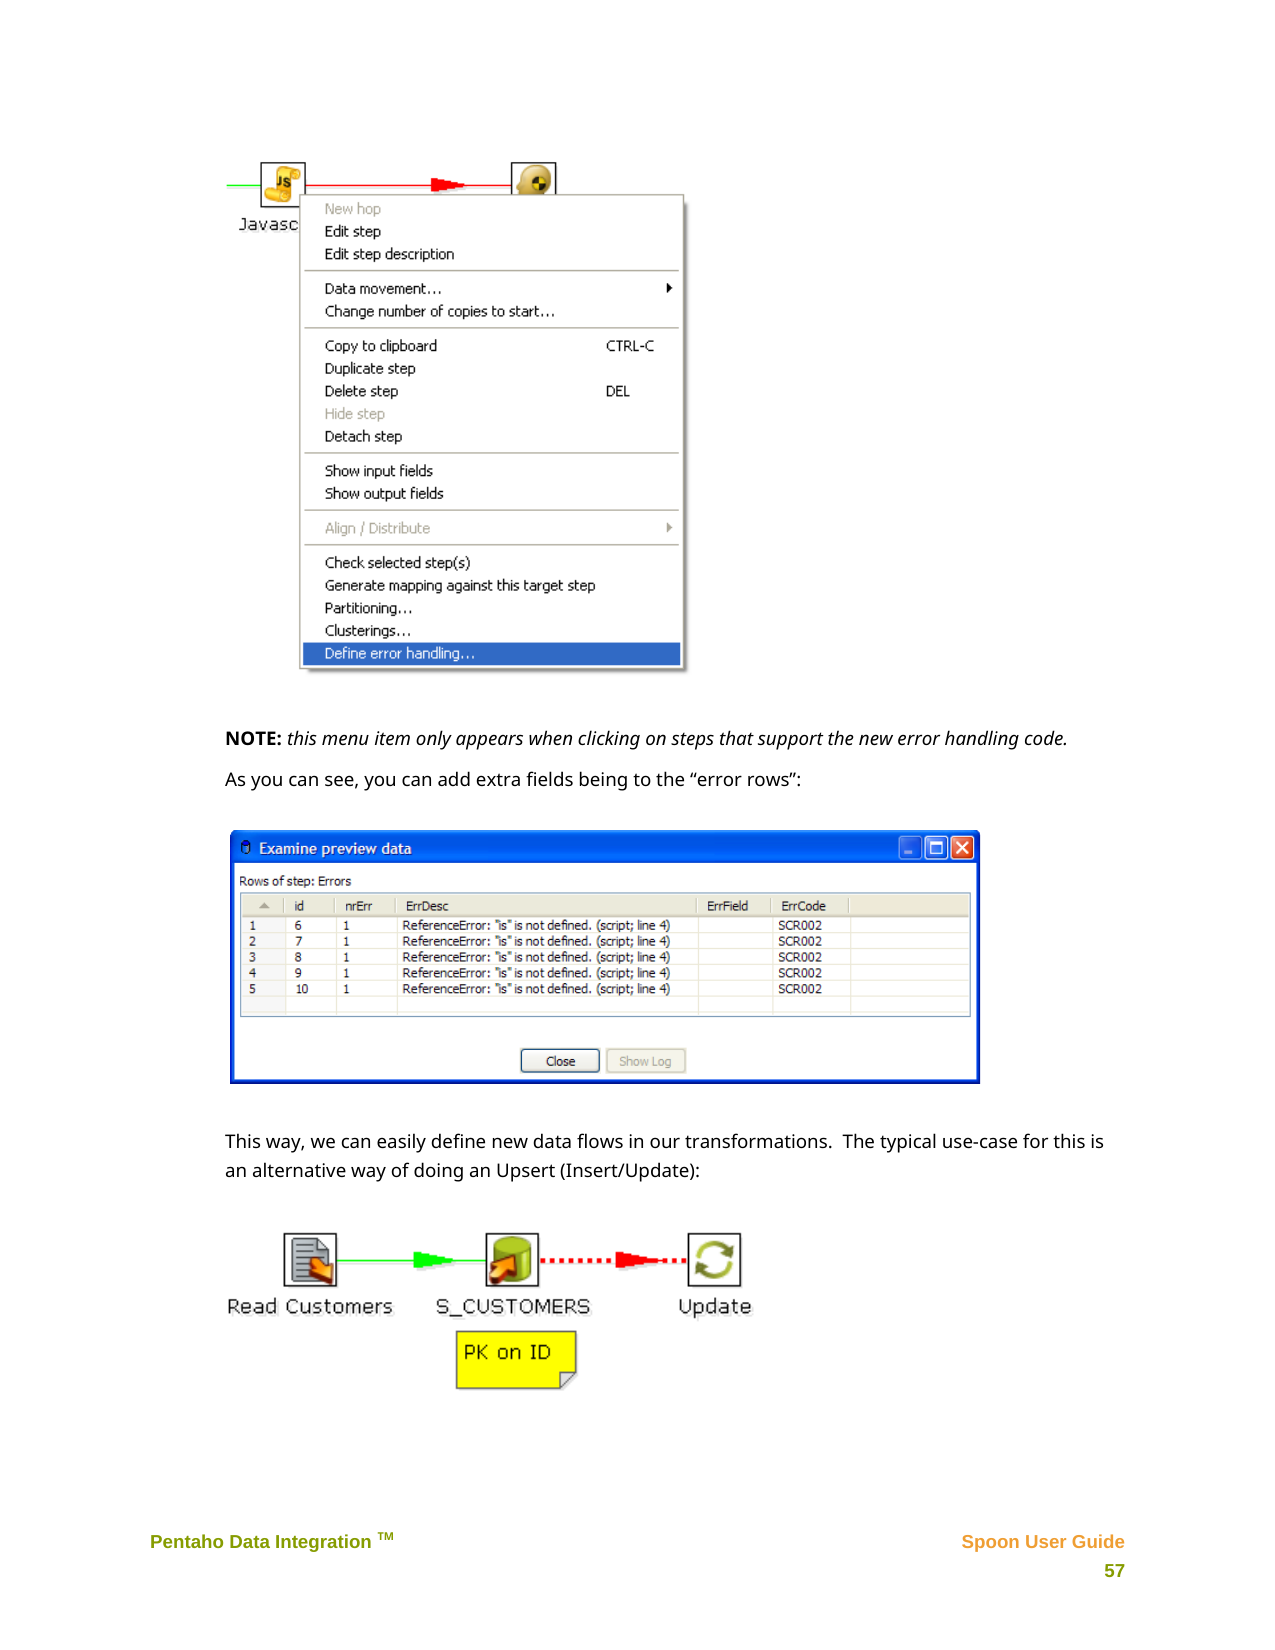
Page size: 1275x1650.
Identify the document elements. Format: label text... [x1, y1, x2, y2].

picture [204, 1216, 771, 1405]
text As you can see, you can add extra fields being to the “error rows”: [225, 763, 1125, 792]
text This way, we can easily define new data flows in our transformations. The typical use-case for this is an alternative way of doing an Upsert (Insert/Update): [225, 1125, 1125, 1183]
text NOTE: this menu item only appears when clicking on steps that support the new error handling code. [225, 722, 1125, 751]
picture [226, 150, 694, 680]
picture [230, 830, 980, 1084]
